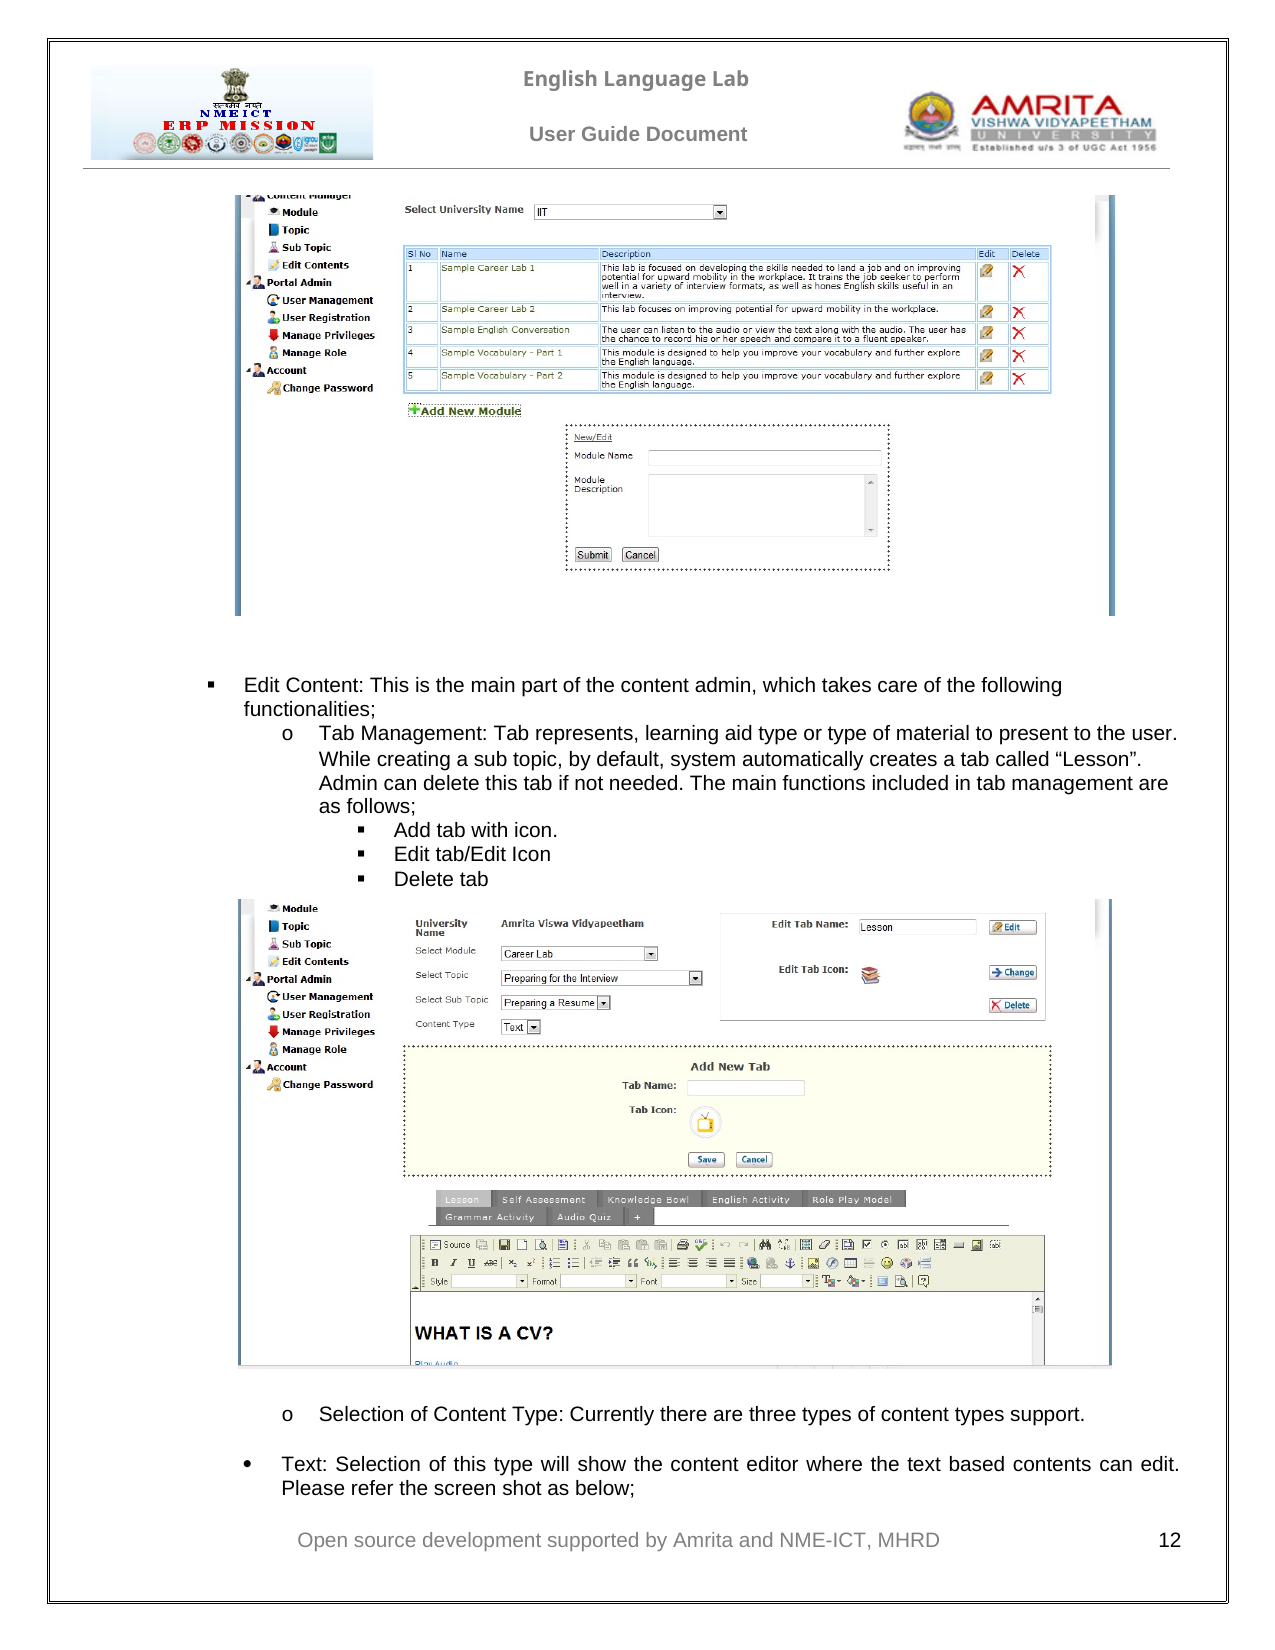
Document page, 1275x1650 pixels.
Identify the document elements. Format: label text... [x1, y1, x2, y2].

list Delete tab [356, 866, 1181, 890]
list Edit tab/Edit Icon [356, 842, 1181, 866]
list Tab Management: Tab represents, learning aid type or type of material to present to the user. While creating a sub topic, by default, system automatically creates a tab called “Lesson”. Admin can delete this tab if not needed. The main functions included in tab management are as follows; [281, 721, 1181, 818]
list Add tab with icon. [356, 818, 1181, 842]
picture [238, 899, 1112, 1369]
list Text: Selection of this type will show the content editor where the text based contents can edit. Please refer the screen shot as below; [244, 1451, 1181, 1499]
picture [897, 87, 1165, 160]
list Edit Content: This is the main part of the content admin, which takes care of the following functionalities; [206, 672, 1181, 721]
list Selection of Content Type: Currently there are three types of content types support. [281, 1402, 1181, 1427]
picture [90, 65, 374, 160]
picture [234, 195, 1116, 616]
